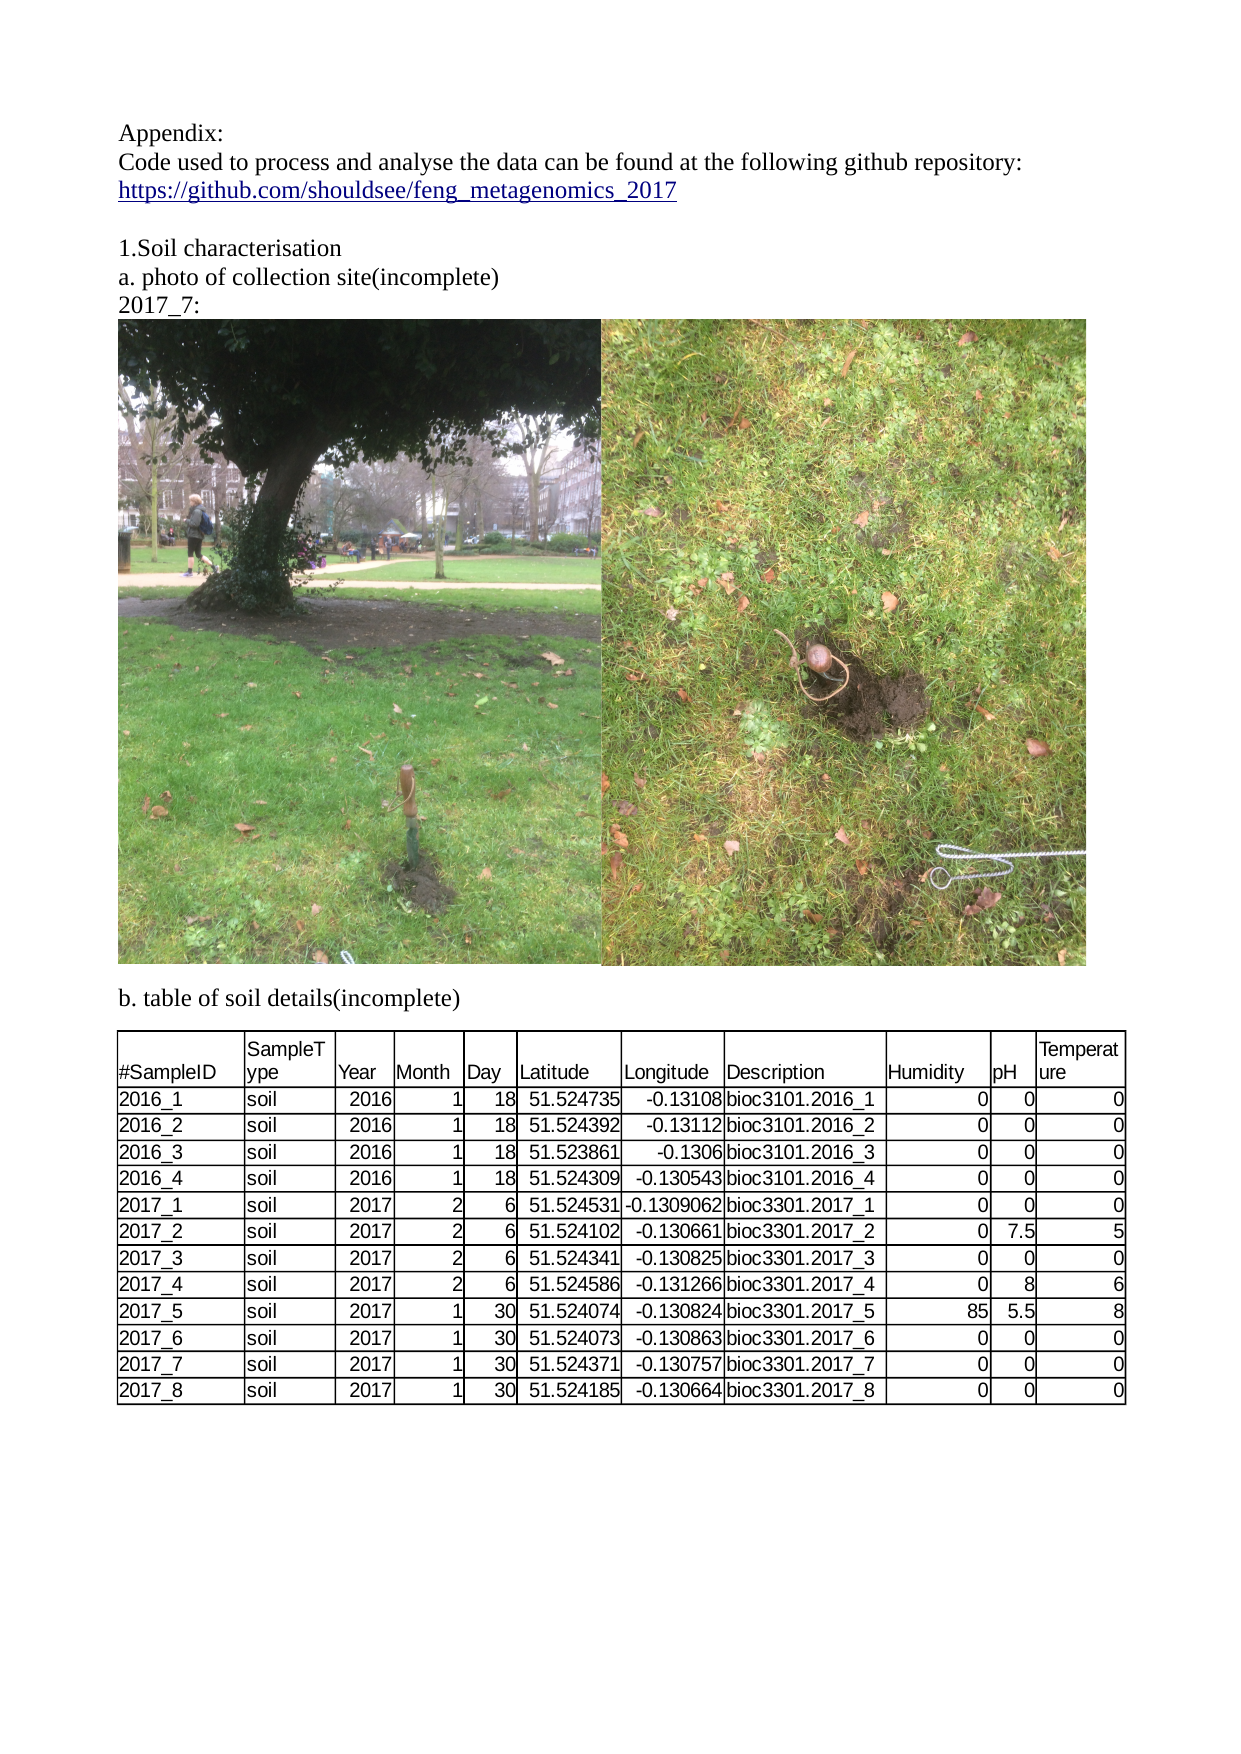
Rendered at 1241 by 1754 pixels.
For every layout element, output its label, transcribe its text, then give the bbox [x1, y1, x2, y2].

text 2017_7: [118, 291, 1122, 319]
text 1.Soil characterisation [118, 233, 1122, 262]
text b. table of soil details(incomplete) [118, 983, 1122, 1012]
picture [118, 319, 1087, 966]
text a. photo of collection site(incomplete) [118, 262, 1122, 291]
text Code used to process and analyse the data can be found at the following github repository: https://github.com/shouldsee/feng_metagenomics_2017 [118, 147, 1122, 204]
text Appendix: [118, 118, 1122, 147]
